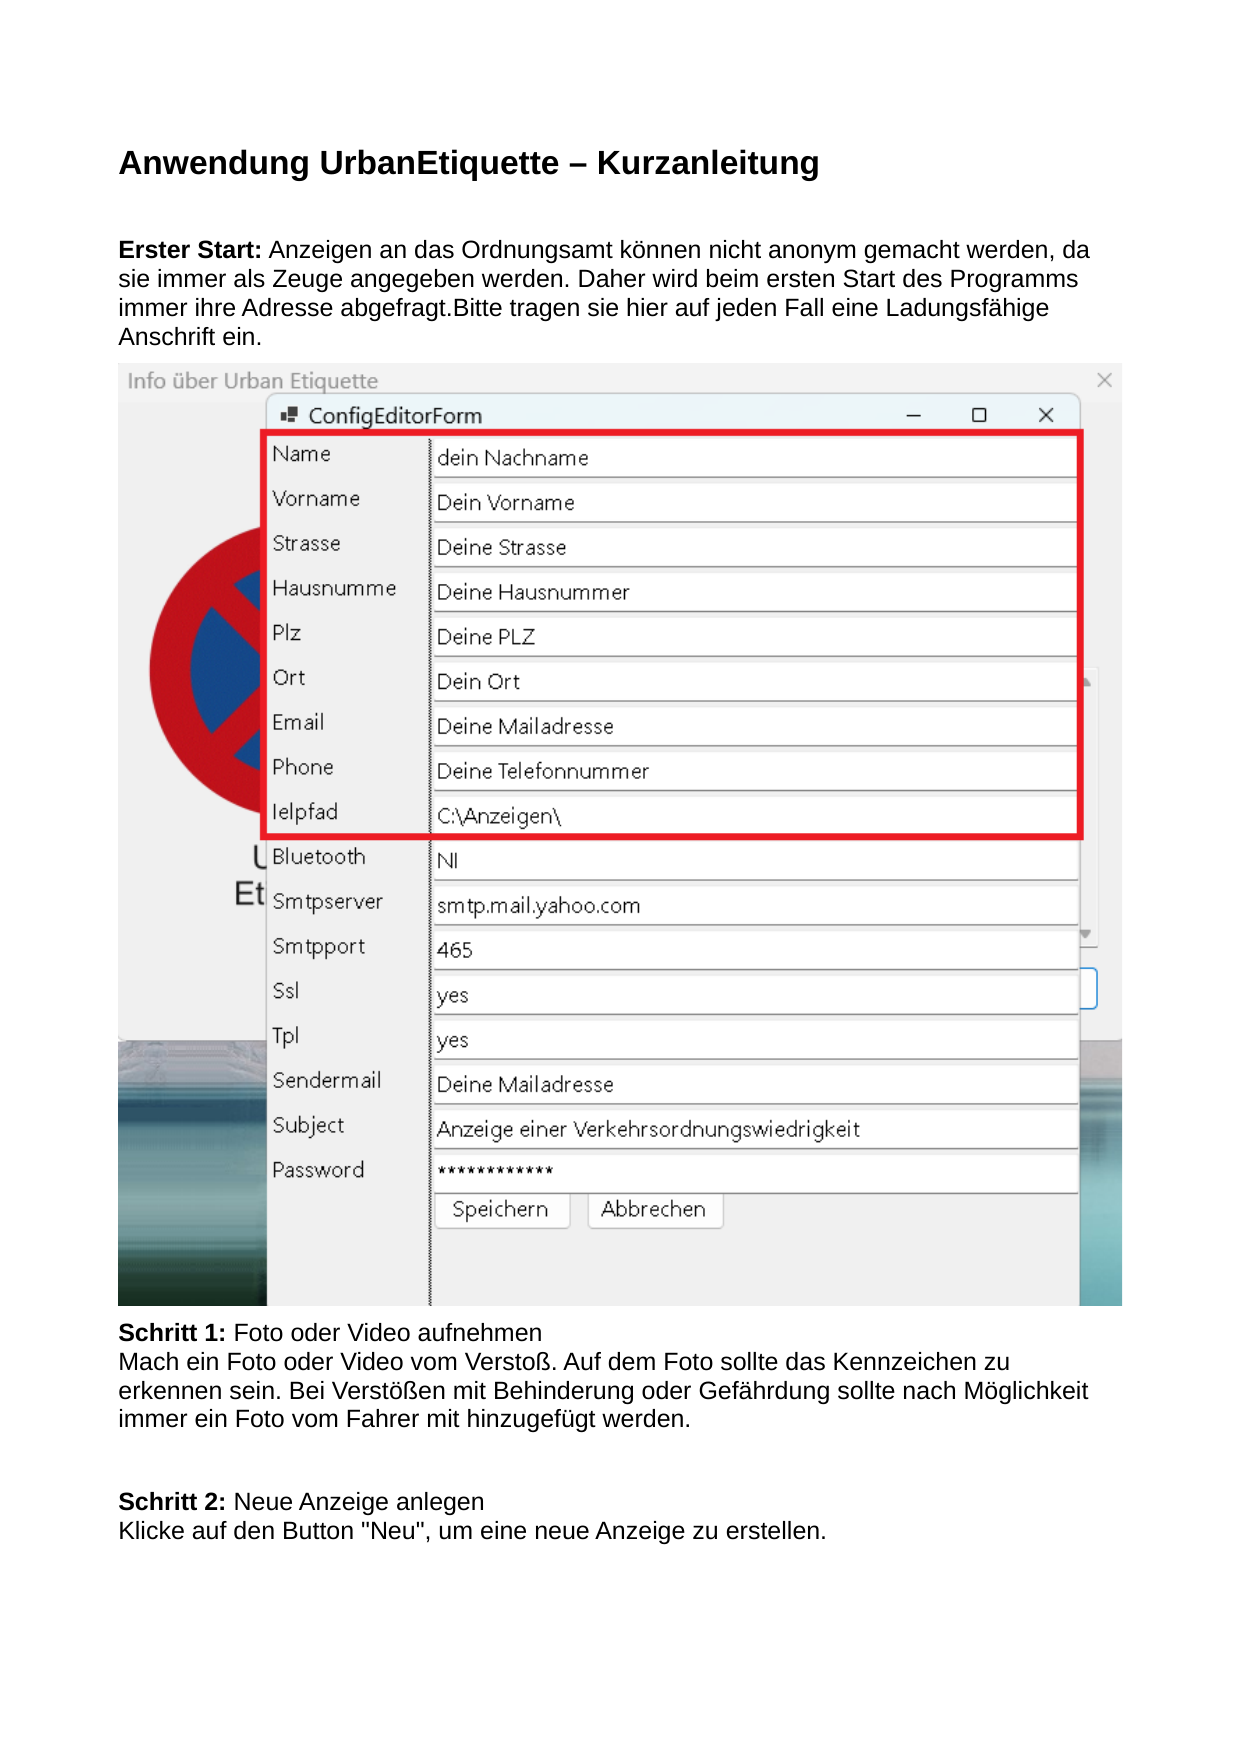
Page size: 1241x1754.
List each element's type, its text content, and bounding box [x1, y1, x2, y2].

text Schritt 2: Neue Anzeige anlegen Klicke auf den Button "Neu", um eine neue Anzeige zu erstellen. [118, 1487, 1122, 1544]
text Schritt 1: Foto oder Video aufnehmen Mach ein Foto oder Video vom Verstoß. Auf dem Foto sollte das Kennzeichen zu erkennen sein. Bei Verstößen mit Behinderung oder Gefährdung sollte nach Möglichkeit immer ein Foto vom Fahrer mit hinzugefügt werden. [118, 1318, 1122, 1433]
subtitle Anwendung UrbanEtiquette – Kurzanleitung [118, 143, 1122, 182]
text Erster Start: Anzeigen an das Ordnungsamt können nicht anonym gemacht werden, da sie immer als Zeuge angegeben werden. Daher wird beim ersten Start des Programms immer ihre Adresse abgefragt.Bitte tragen sie hier auf jeden Fall eine Ladungsfähige Anschrift ein. [118, 236, 1122, 351]
